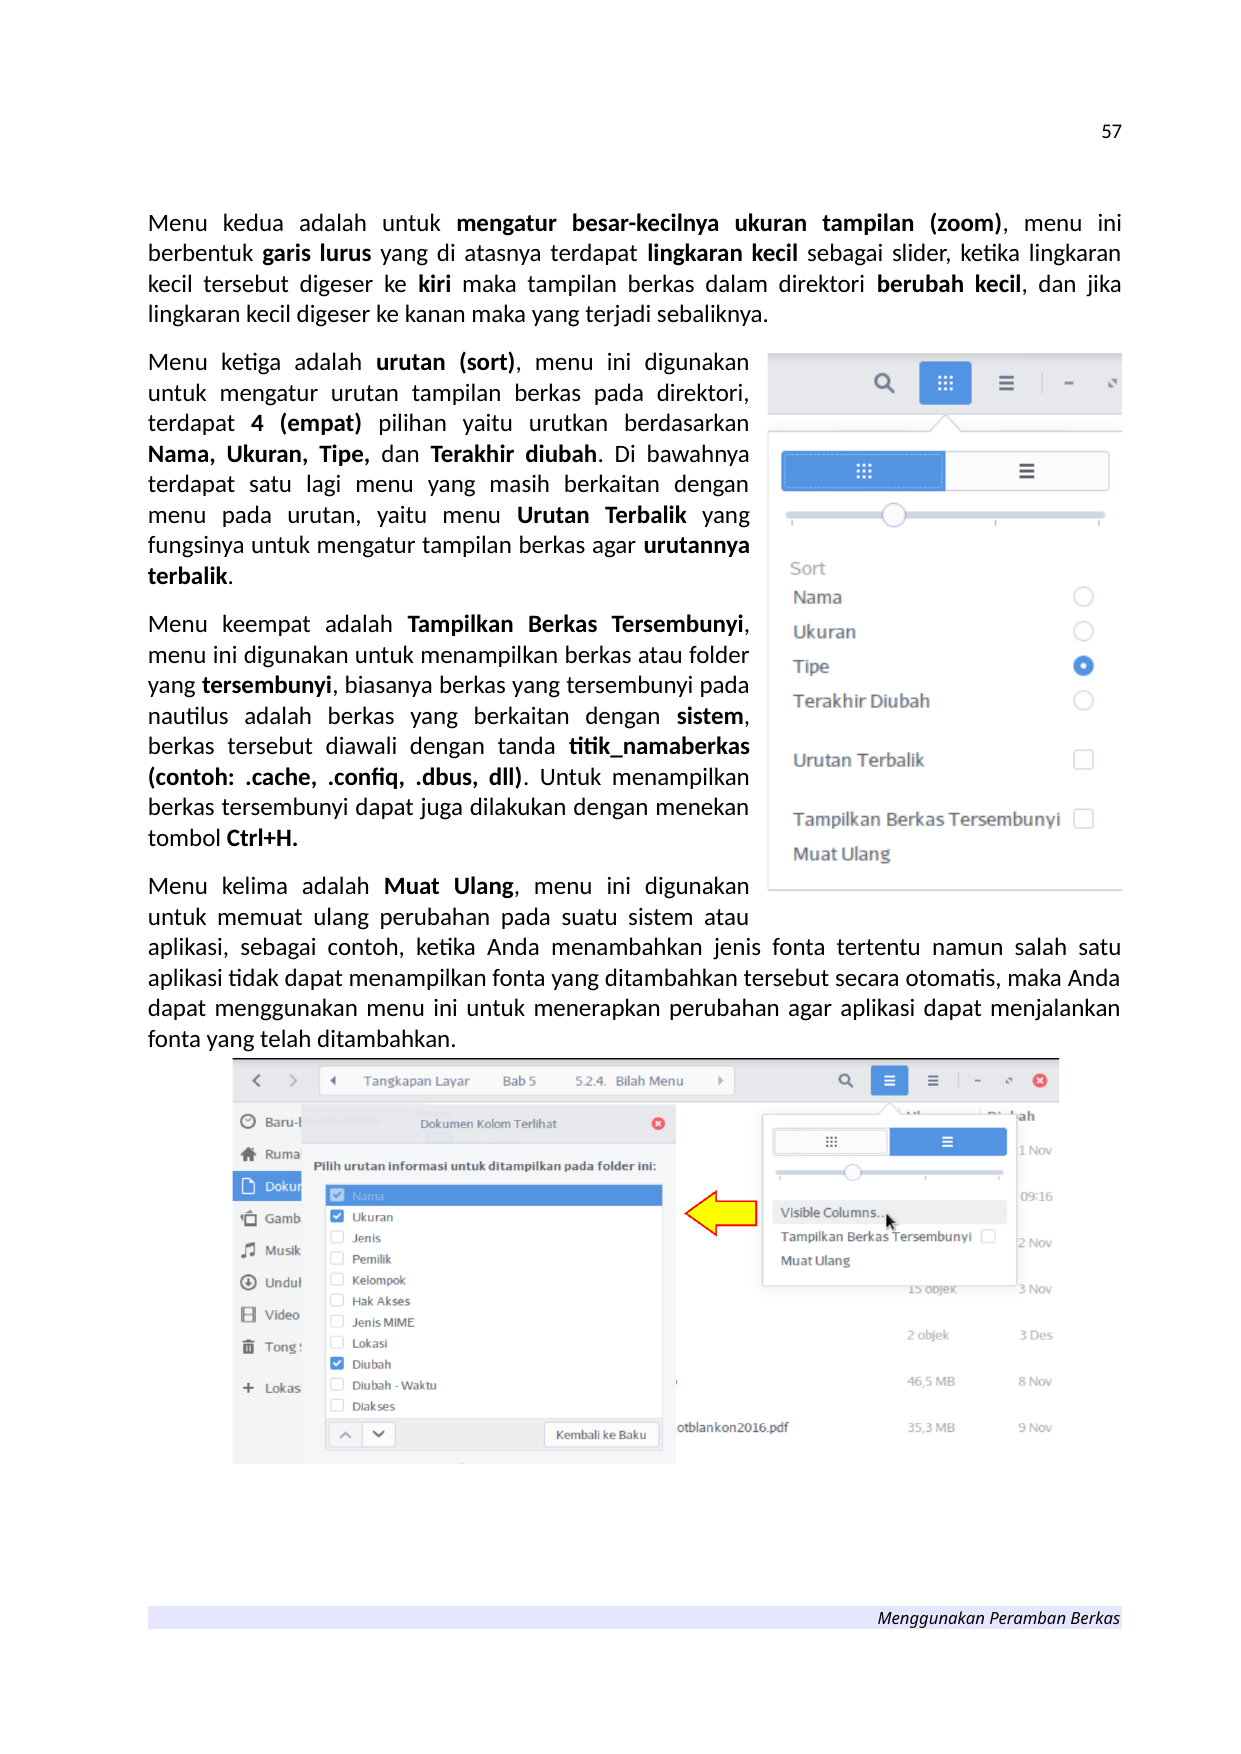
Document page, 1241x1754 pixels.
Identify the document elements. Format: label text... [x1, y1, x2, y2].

picture [767, 353, 1123, 891]
text Menu kelima adalah Muat Ulang, menu ini digunakan untuk memuat ulang perubahan pada suatu sistem atau aplikasi, sebagai contoh, ketika Anda menambahkan jenis fonta tertentu namun salah satu aplikasi tidak dapat menampilkan fonta yang ditambahkan tersebut secara otomatis, maka Anda dapat menggunakan menu ini untuk menerapkan perubahan agar aplikasi dapat menjalankan fonta yang telah ditambahkan. [148, 870, 1122, 1053]
text Menu keempat adalah Tampilkan Berkas Tersembunyi, menu ini digunakan untuk menampilkan berkas atau folder yang tersembunyi, biasanya berkas yang tersembunyi pada nautilus adalah berkas yang berkaitan dengan sistem, berkas tersebut diawali dengan tanda titik_namaberkas (contoh: .cache, .confiq, .dbus, dll). Untuk menampilkan berkas tersembunyi dapat juga dilakukan dengan menekan tombol Ctrl+H. [148, 608, 767, 852]
text Menu ketiga adalah urutan (sort), menu ini digunakan untuk mengatur urutan tampilan berkas pada direktori, terdapat 4 (empat) pilihan yaitu urutkan berdasarkan Nama, Ukuran, Tipe, dan Terakhir diubah. Di bawahnya terdapat satu lagi menu yang masih berkaitan dengan menu pada urutan, yaitu menu Urutan Terbalik yang fungsinya untuk mengatur tampilan berkas agar urutannya terbalik. [148, 346, 1122, 591]
text Menu kedua adalah untuk mengatur besar-kecilnya ukuran tampilan (zoom), menu ini berbentuk garis lurus yang di atasnya terdapat lingkaran kecil sebagai slider, ketika lingkaran kecil tersebut digeser ke kiri maka tampilan berkas dalam direktori berubah kecil, dan jika lingkaran kecil digeser ke kanan maka yang terjadi sebaliknya. [148, 207, 1122, 329]
picture [232, 1058, 1060, 1464]
